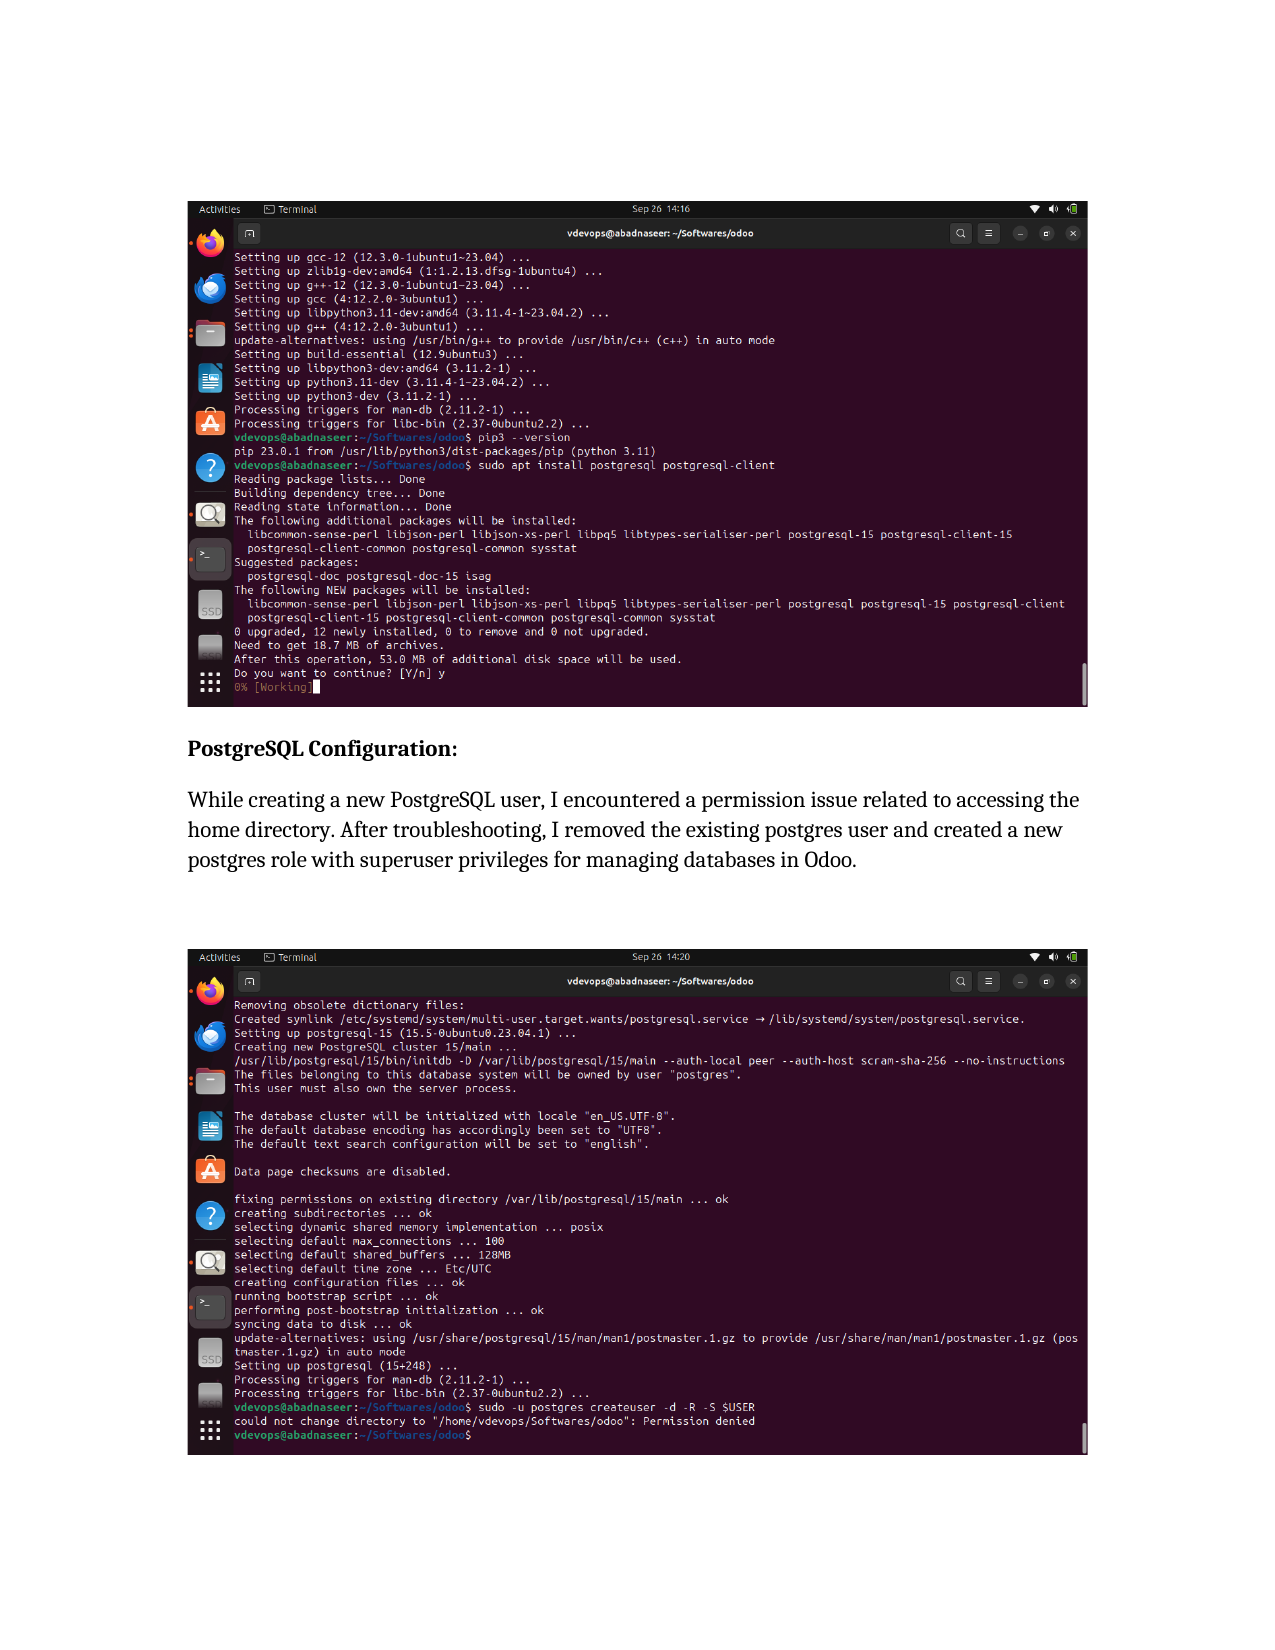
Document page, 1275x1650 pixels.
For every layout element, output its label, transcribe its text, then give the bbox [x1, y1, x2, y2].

text PostgreSQL Configuration: [187, 707, 1087, 762]
picture [187, 201, 1088, 707]
text While creating a new PostgreSQL user, I encountered a permission issue related to accessing the home directory. After troubleshooting, I removed the existing postgres user and created a new postgres role with superuser privileges for managing databases in Odoo. [187, 787, 1087, 873]
picture [187, 949, 1088, 1455]
